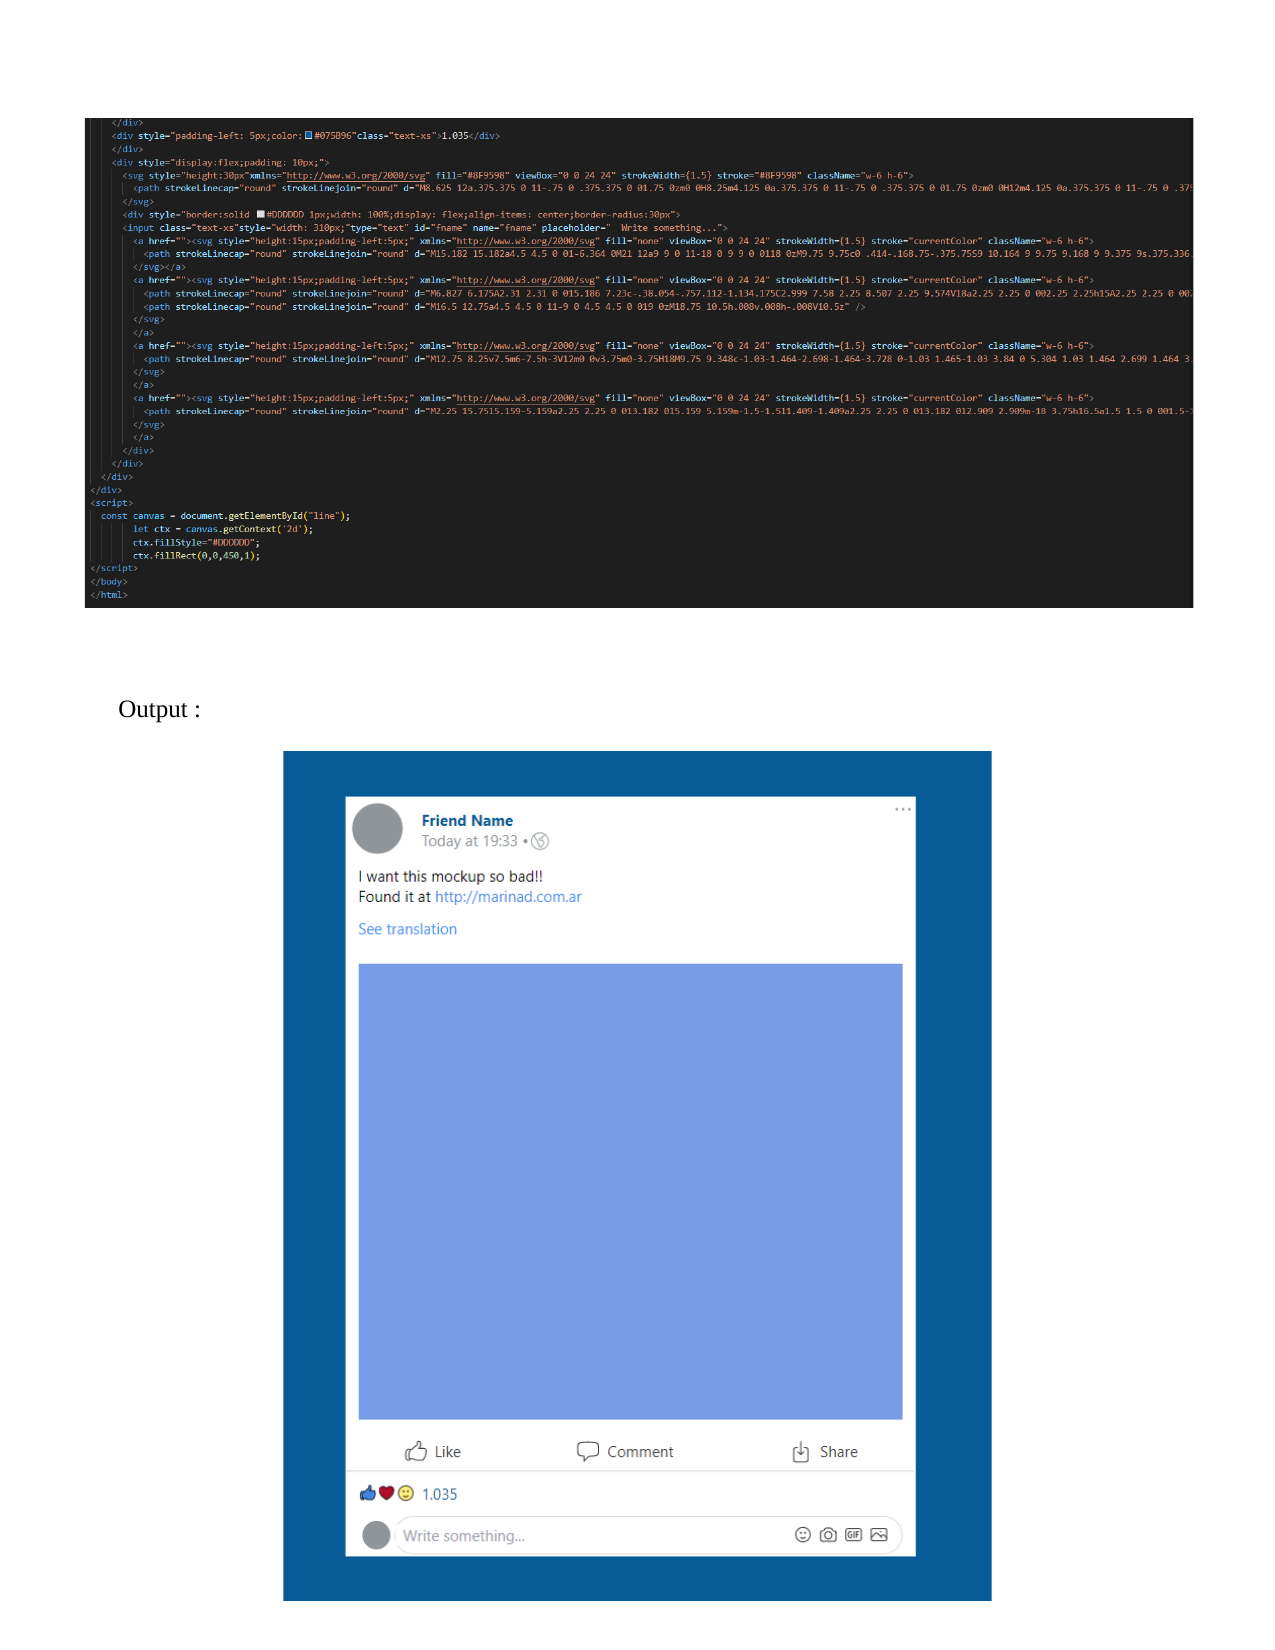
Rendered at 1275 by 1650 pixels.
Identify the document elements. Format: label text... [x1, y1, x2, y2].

picture [283, 751, 992, 1601]
text Output : [118, 694, 1157, 722]
picture [84, 118, 1194, 608]
